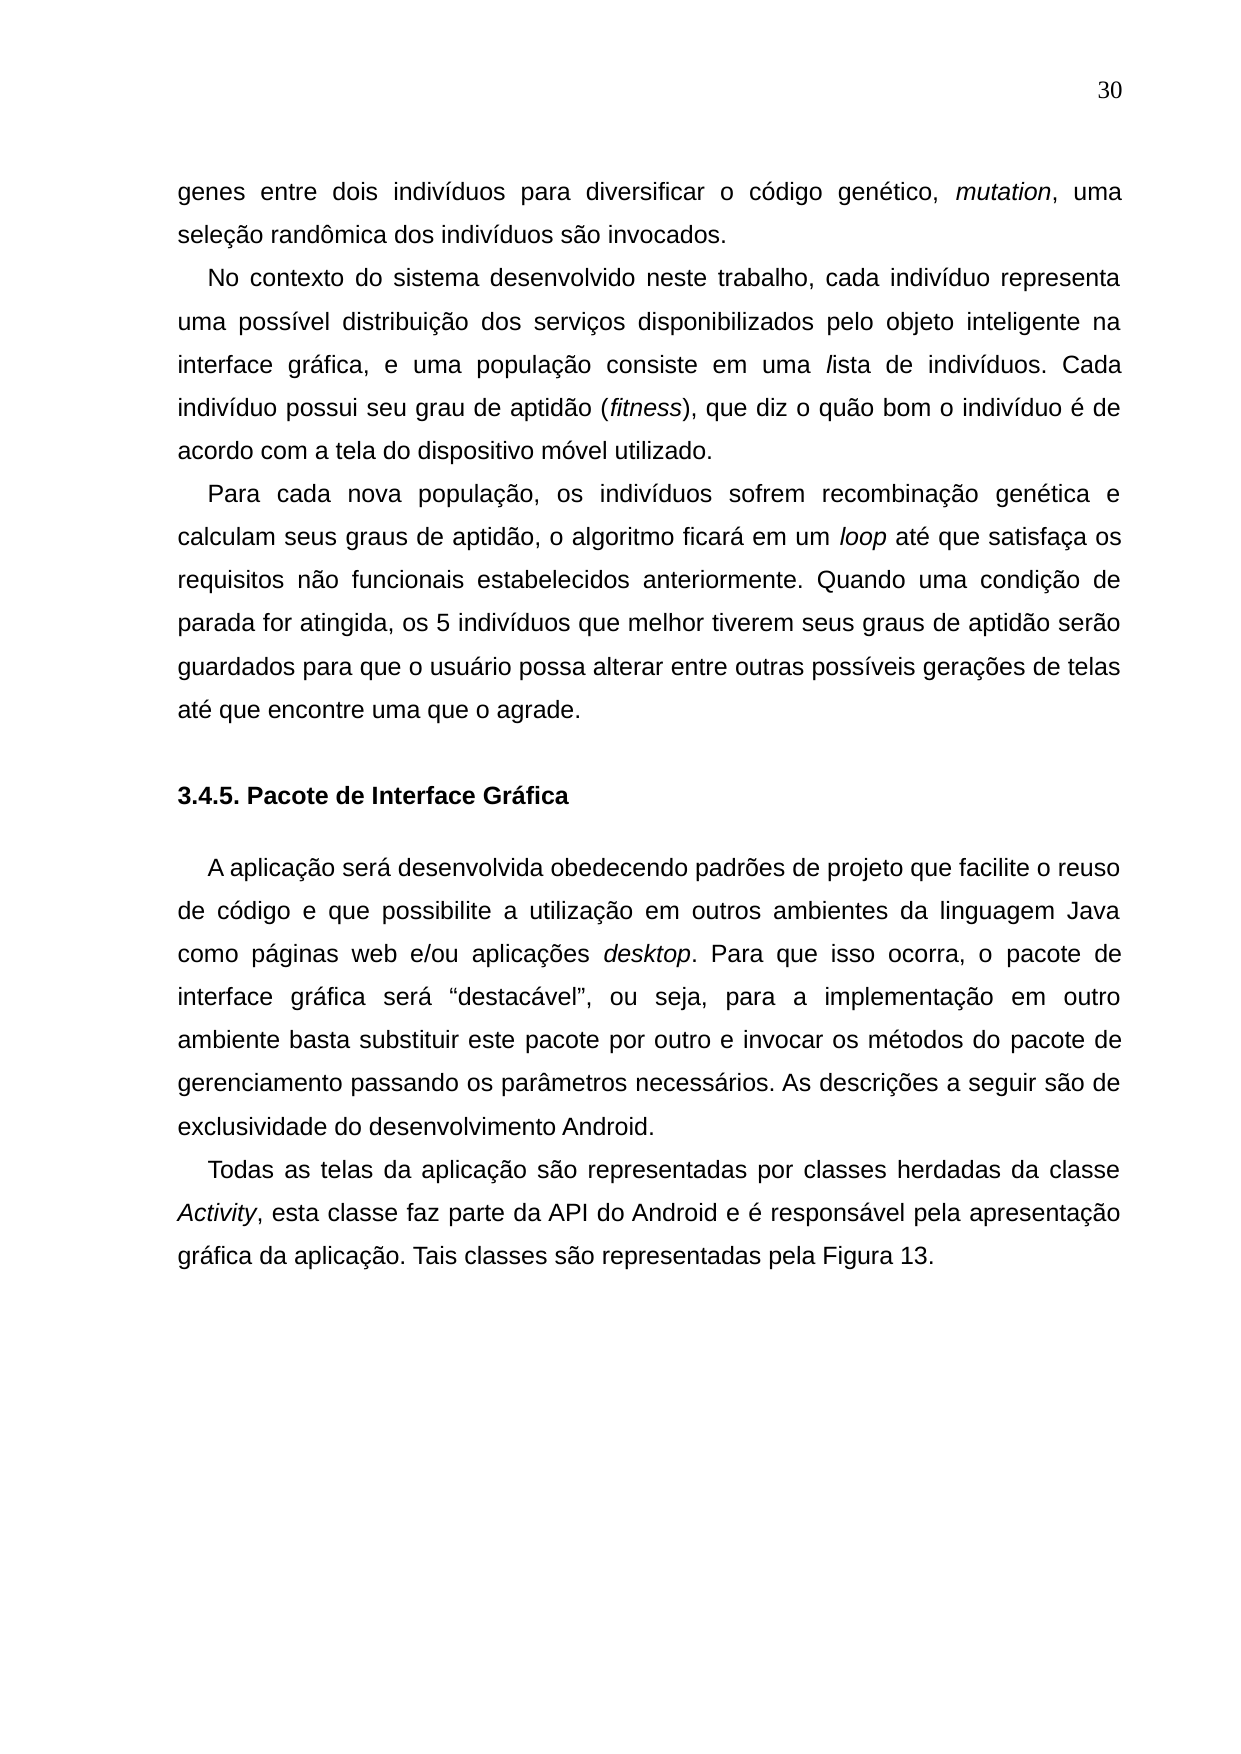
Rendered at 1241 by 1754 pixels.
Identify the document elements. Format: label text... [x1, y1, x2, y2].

text genes entre dois indivíduos para diversificar o código genético, mutation, uma seleção randômica dos indivíduos são invocados. [177, 177, 1122, 249]
text Para cada nova população, os indivíduos sofrem recombinação genética e calculam seus graus de aptidão, o algoritmo ficará em um loop até que satisfaça os requisitos não funcionais estabelecidos anteriormente. Quando uma condição de parada for atingida, os 5 indivíduos que melhor tiverem seus graus de aptidão serão guardados para que o usuário possa alterar entre outras possíveis gerações de telas até que encontre uma que o agrade. [177, 479, 1122, 723]
text Todas as telas da aplicação são representadas por classes herdadas da classe Activity, esta classe faz parte da API do Android e é responsável pela apresentação gráfica da aplicação. Tais classes são representadas pela Figura 13. [177, 1155, 1122, 1270]
text A aplicação será desenvolvida obedecendo padrões de projeto que facilite o reuso de código e que possibilite a utilização em outros ambientes da linguagem Java como páginas web e/ou aplicações desktop. Para que isso ocorra, o pacote de interface gráfica será “destacável”, ou seja, para a implementação em outro ambiente basta substituir este pacote por outro e invocar os métodos do pacote de gerenciamento passando os parâmetros necessários. As descrições a seguir são de exclusividade do desenvolvimento Android. [177, 853, 1122, 1140]
list Pacote de Interface Gráfica [177, 781, 1122, 810]
text No contexto do sistema desenvolvido neste trabalho, cada indivíduo representa uma possível distribuição dos serviços disponibilizados pelo objeto inteligente na interface gráfica, e uma população consiste em uma lista de indivíduos. Cada indivíduo possui seu grau de aptidão (fitness), que diz o quão bom o indivíduo é de acordo com a tela do dispositivo móvel utilizado. [177, 263, 1122, 465]
